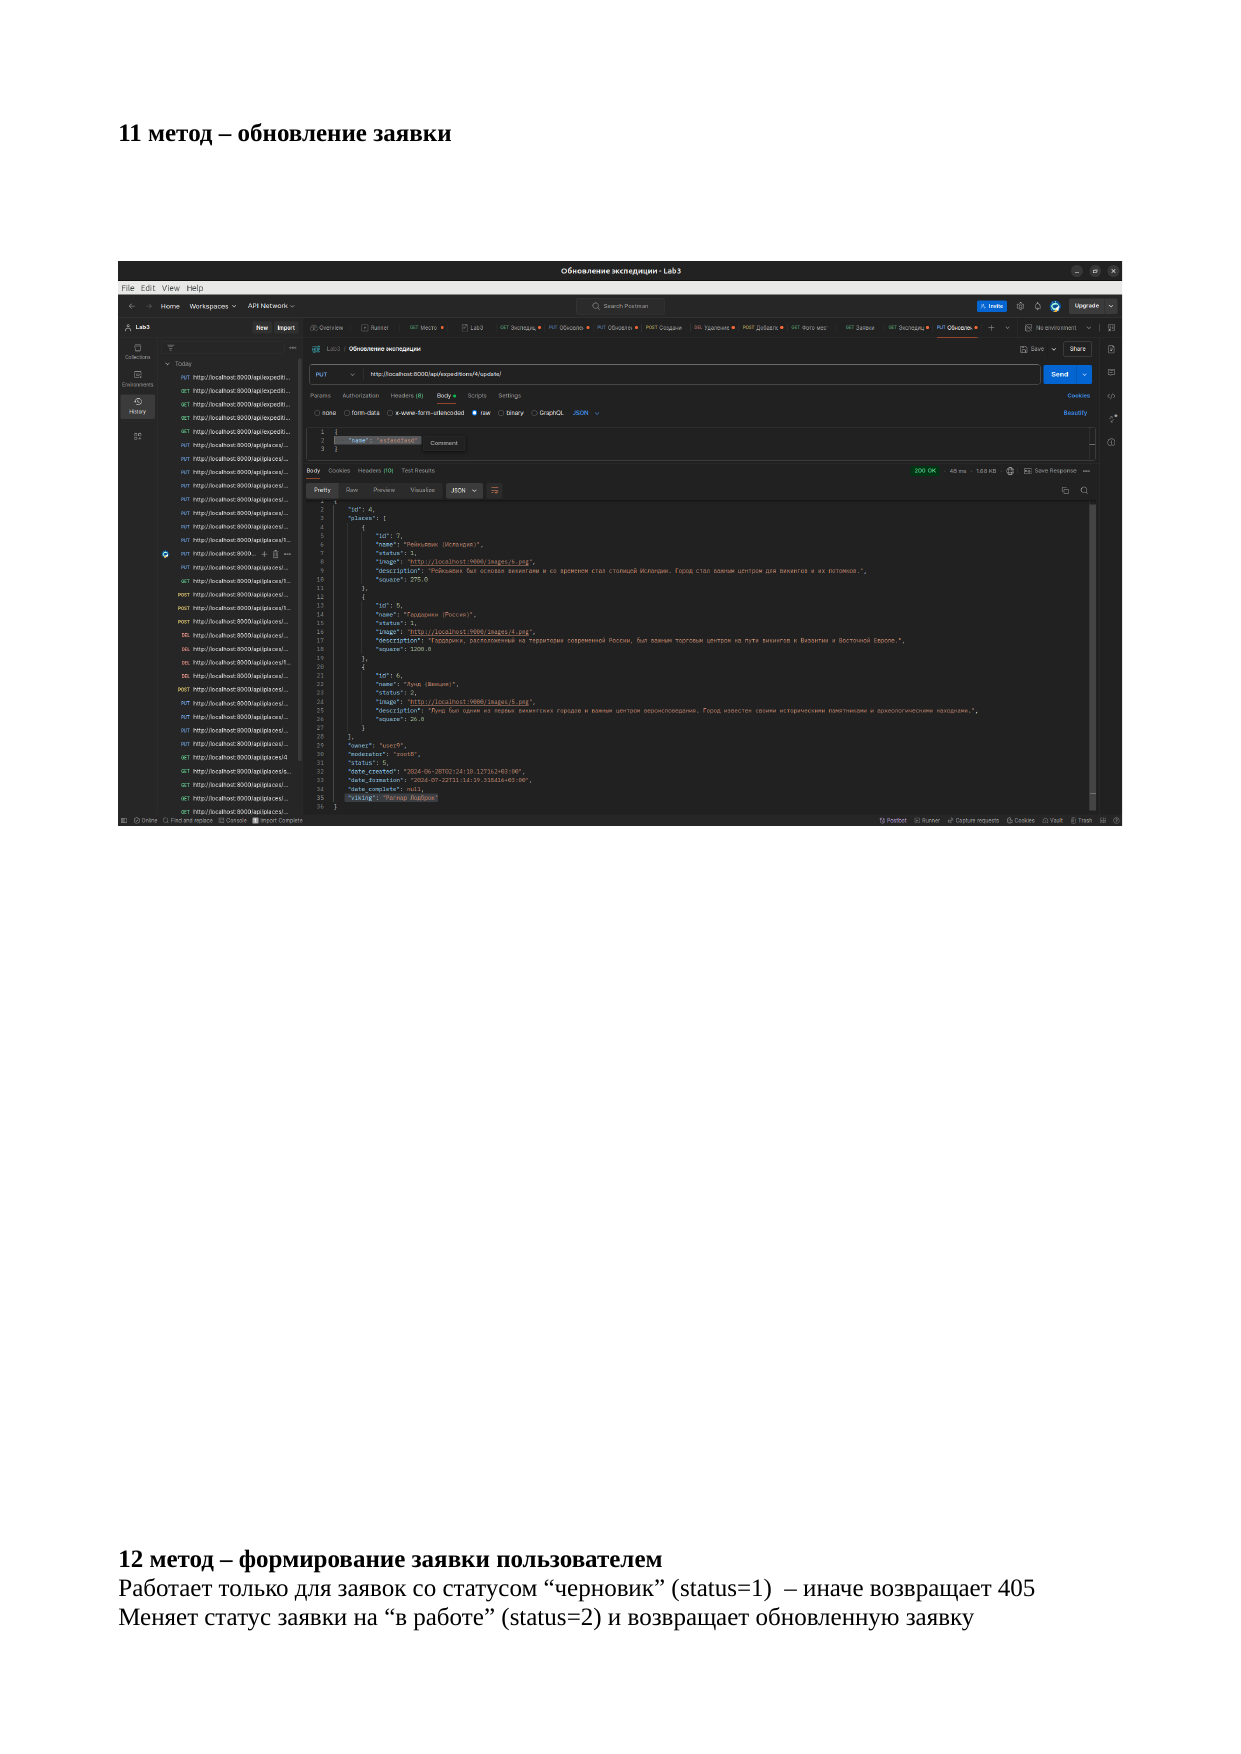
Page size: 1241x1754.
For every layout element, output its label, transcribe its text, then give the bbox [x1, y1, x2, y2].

picture [118, 261, 1123, 826]
text Меняет статус заявки на “в работе” (status=2) и возвращает обновленную заявку [118, 1602, 1122, 1631]
text 12 метод – формирование заявки пользователем [118, 1228, 1122, 1573]
text 11 метод – обновление заявки [118, 118, 1122, 261]
text Работает только для заявок со статусом “черновик” (status=1) – иначе возвращает 405 [118, 1573, 1122, 1602]
